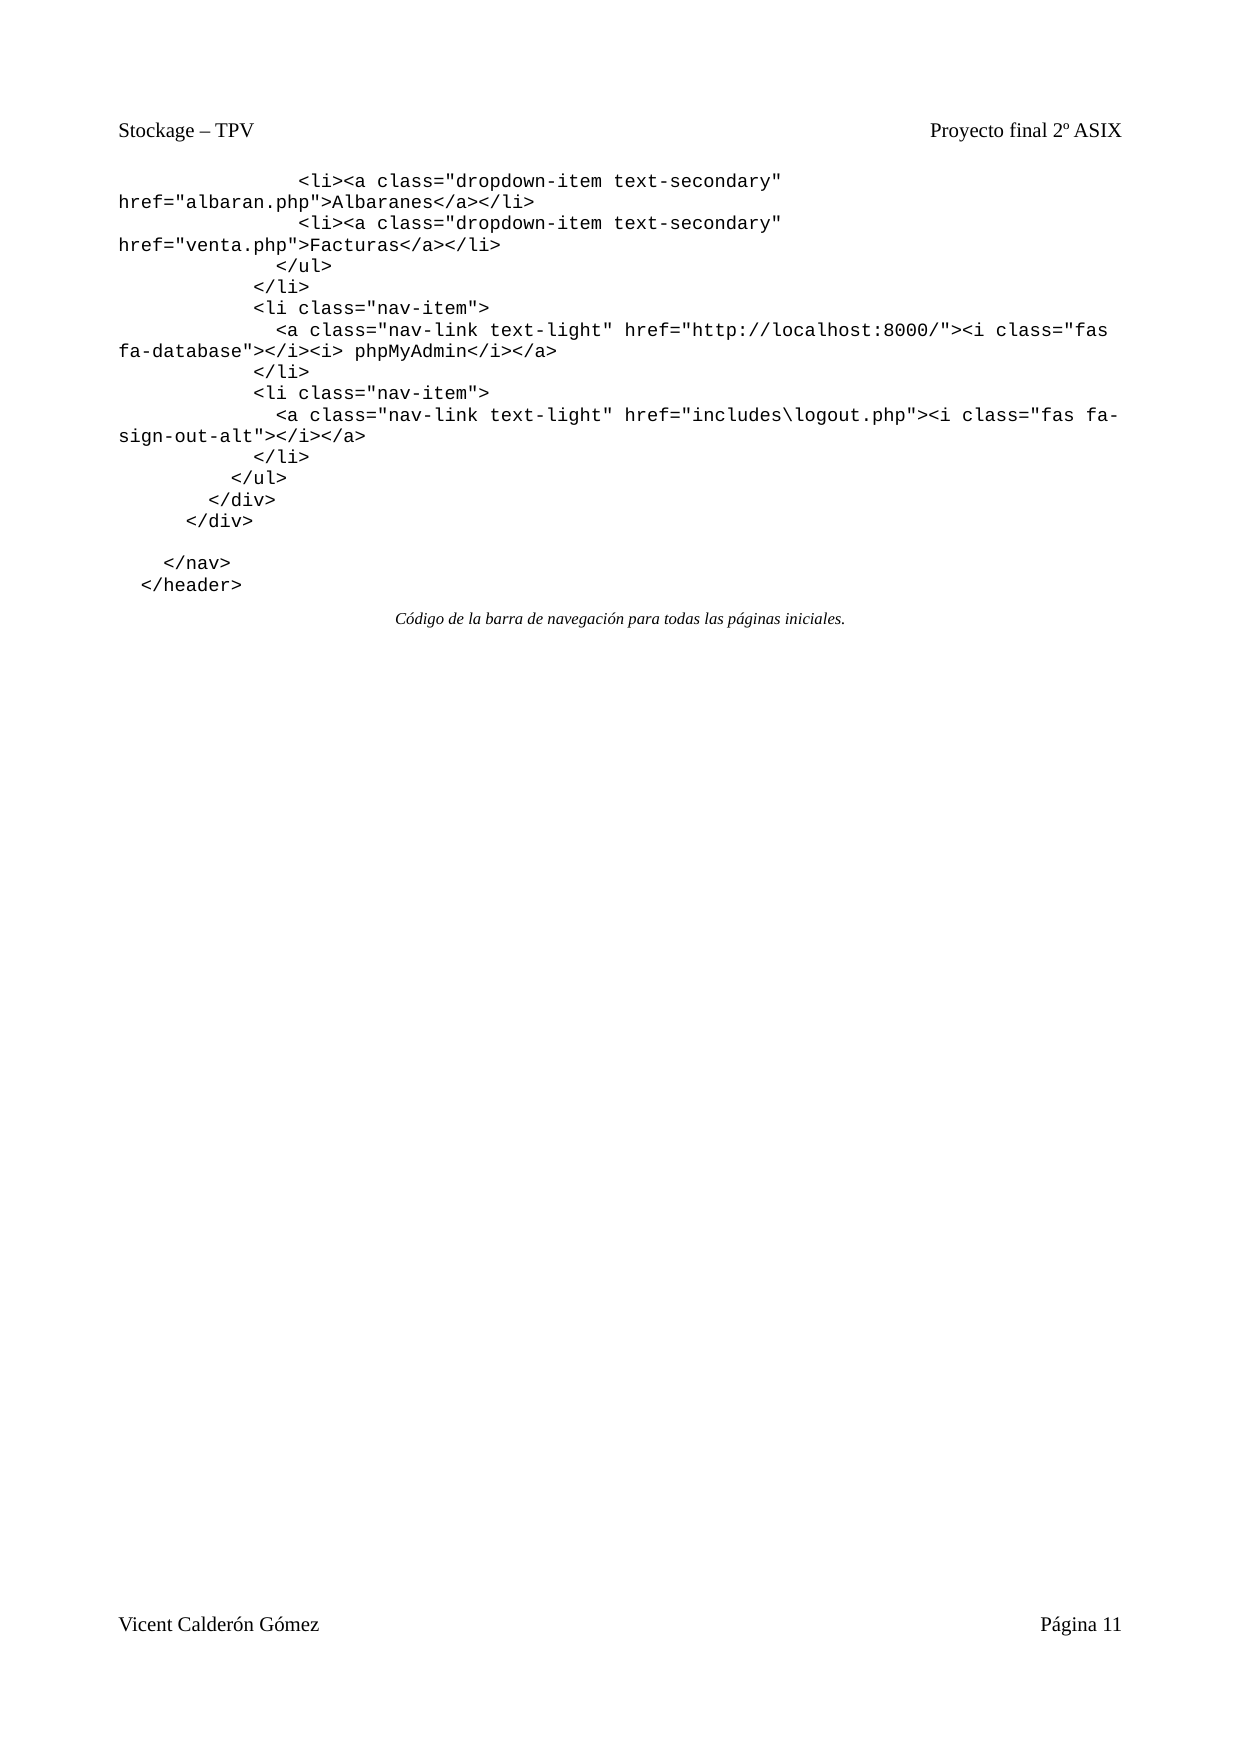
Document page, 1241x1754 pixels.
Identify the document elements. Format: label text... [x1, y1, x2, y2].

text </ul> [118, 257, 1122, 278]
text </nav> [118, 554, 1122, 575]
text <a class="nav-link text-light" href="http://localhost:8000/"><i class="fas fa-database"></i><i> phpMyAdmin</i></a> [118, 320, 1122, 363]
text </li> [118, 363, 1122, 384]
text Código de la barra de navegación para todas las páginas iniciales. [118, 609, 1122, 628]
text </li> [118, 278, 1122, 299]
text <li class="nav-item"> [118, 299, 1122, 320]
text </div> [118, 490, 1122, 512]
text <li class="nav-item"> [118, 384, 1122, 405]
text </header> [118, 575, 1122, 597]
text </ul> [118, 469, 1122, 490]
text <li><a class="dropdown-item text-secondary" href="albaran.php">Albaranes</a></li> [118, 172, 1122, 214]
text <a class="nav-link text-light" href="includes\logout.php"><i class="fas fa-sign-out-alt"></i></a> [118, 405, 1122, 448]
text <li><a class="dropdown-item text-secondary" href="venta.php">Facturas</a></li> [118, 214, 1122, 257]
text </li> [118, 448, 1122, 469]
text </div> [118, 512, 1122, 533]
